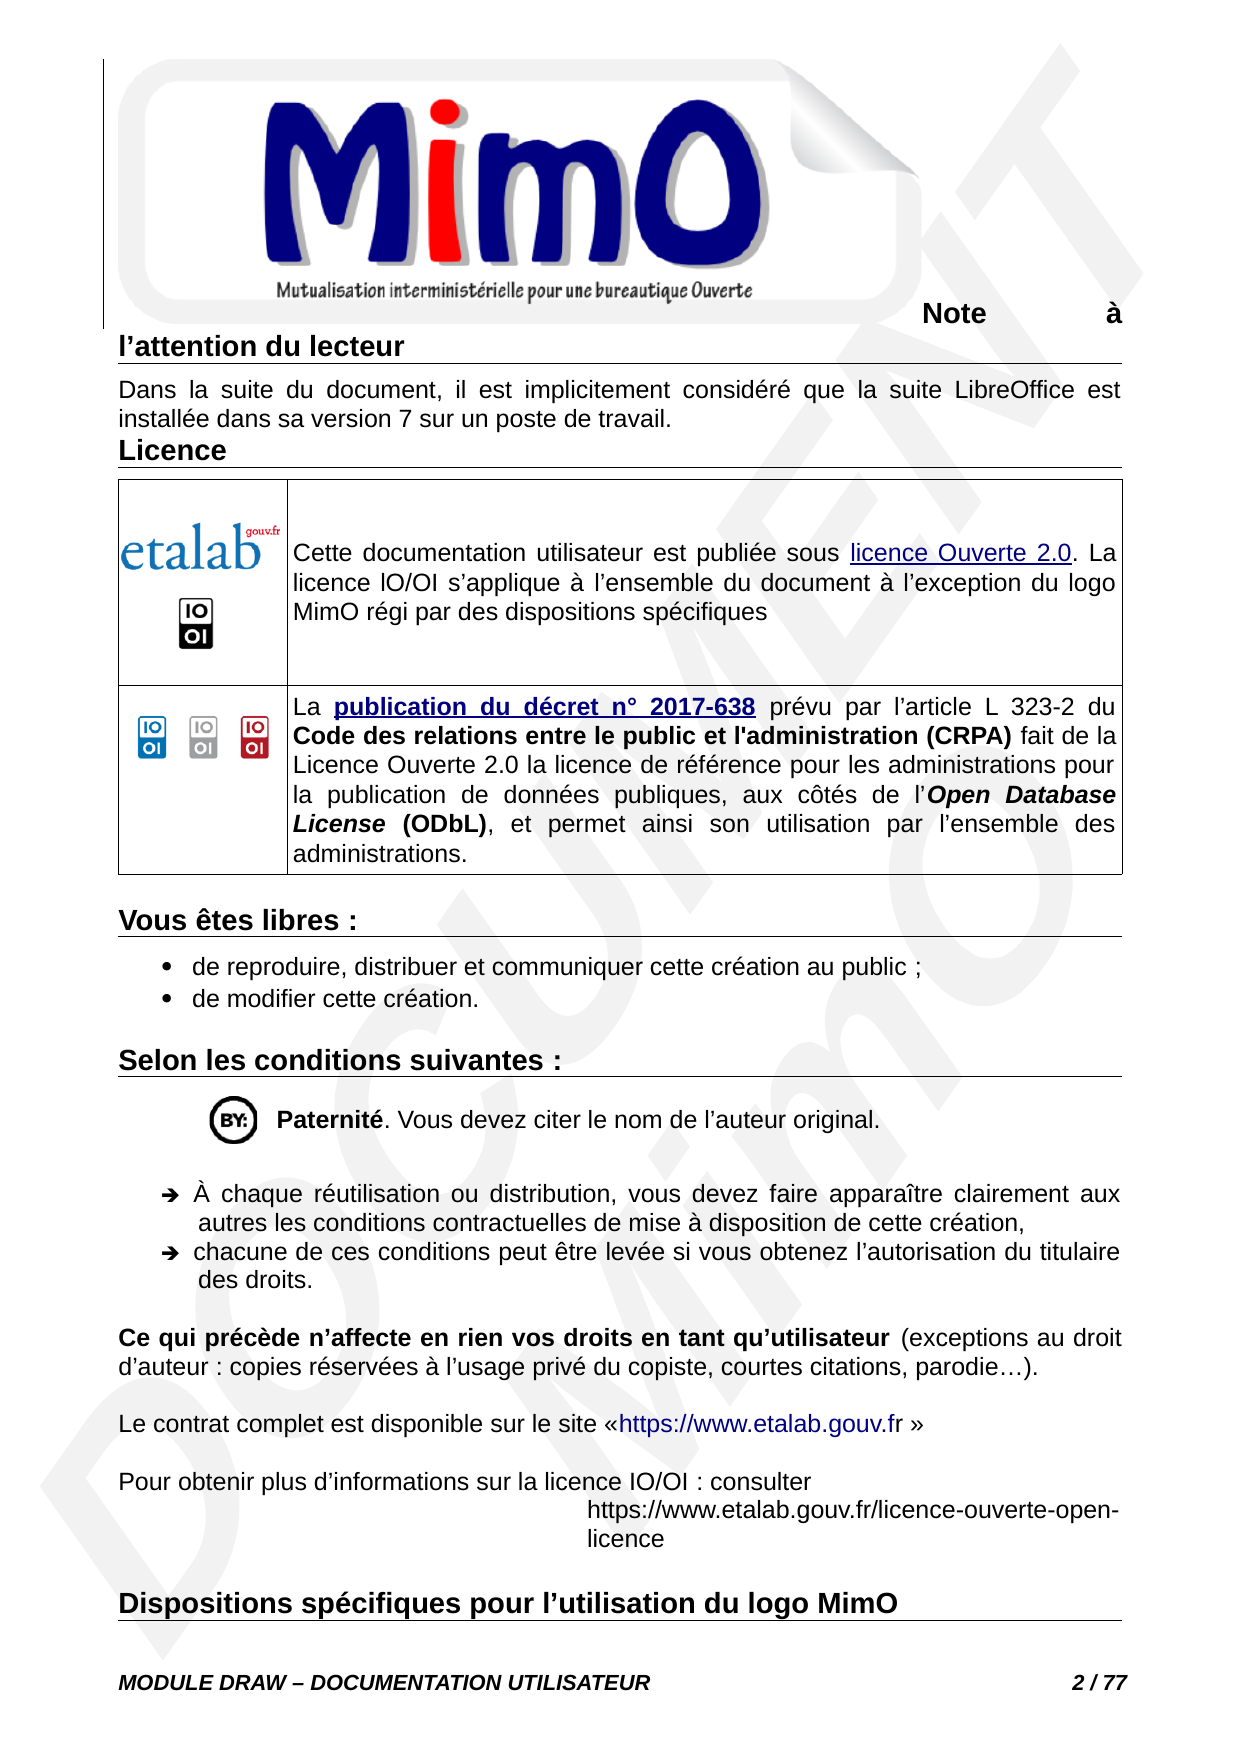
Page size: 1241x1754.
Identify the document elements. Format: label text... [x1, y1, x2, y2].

table_header [119, 480, 287, 685]
list de modifier cette création. [162, 982, 1122, 1014]
table_cell La publication du décret n° 2017-638 prévu par l’article L 323-2 du Code des relations entre le public et l'administration (CRPA) fait de la Licence Ouverte 2.0 la licence de référence pour les administrations pour la publication de données publiques, aux côtés de l’Open Database License (ODbL), et permet ainsi son utilisation par l’ensemble des administrations. [288, 686, 1122, 874]
table_cell [119, 686, 287, 874]
list chacune de ces conditions peut être levée si vous obtenez l’autorisation du titulaire des droits. [160, 1237, 1122, 1294]
text Vous êtes libres : [118, 903, 1122, 936]
list de reproduire, distribuer et communiquer cette création au public ; [162, 949, 1122, 982]
list À chaque réutilisation ou distribution, vous devez faire apparaître clairement aux autres les conditions contractuelles de mise à disposition de cette création, [160, 1179, 1122, 1237]
picture [126, 704, 280, 770]
picture [209, 1095, 258, 1144]
text Pour obtenir plus d’informations sur la licence IO/OI : consulter https://www.etalab.gouv.fr/licence-ouverte-open-licence [118, 1467, 1122, 1553]
table_header [203, 1089, 270, 1150]
text Licence [118, 433, 1122, 467]
text Dans la suite du document, il est implicitement considéré que la suite LibreOffice est installée dans sa version 7 sur un poste de travail. [118, 376, 1122, 433]
text Ce qui précède n’affecte en rien vos droits en tant qu’utilisateur (exceptions au droit d’auteur : copies réservées à l’usage privé du copiste, courtes citations, parodie…). [118, 1323, 1122, 1380]
text Le contrat complet est disponible sur le site «https://www.etalab.gouv.fr » [118, 1409, 1122, 1438]
text Dispositions spécifiques pour l’utilisation du logo MimO [118, 1586, 1122, 1620]
text Selon les conditions suivantes : [118, 1043, 1122, 1076]
table_header Cette documentation utilisateur est publiée sous licence Ouverte 2.0. La licence lO/OI s’applique à l’ensemble du document à l’exception du logo MimO régi par des dispositions spécifiques [288, 480, 1122, 685]
picture [118, 59, 922, 324]
picture [121, 494, 280, 663]
table_header Paternité. Vous devez citer le nom de l’auteur original. [270, 1089, 1120, 1150]
